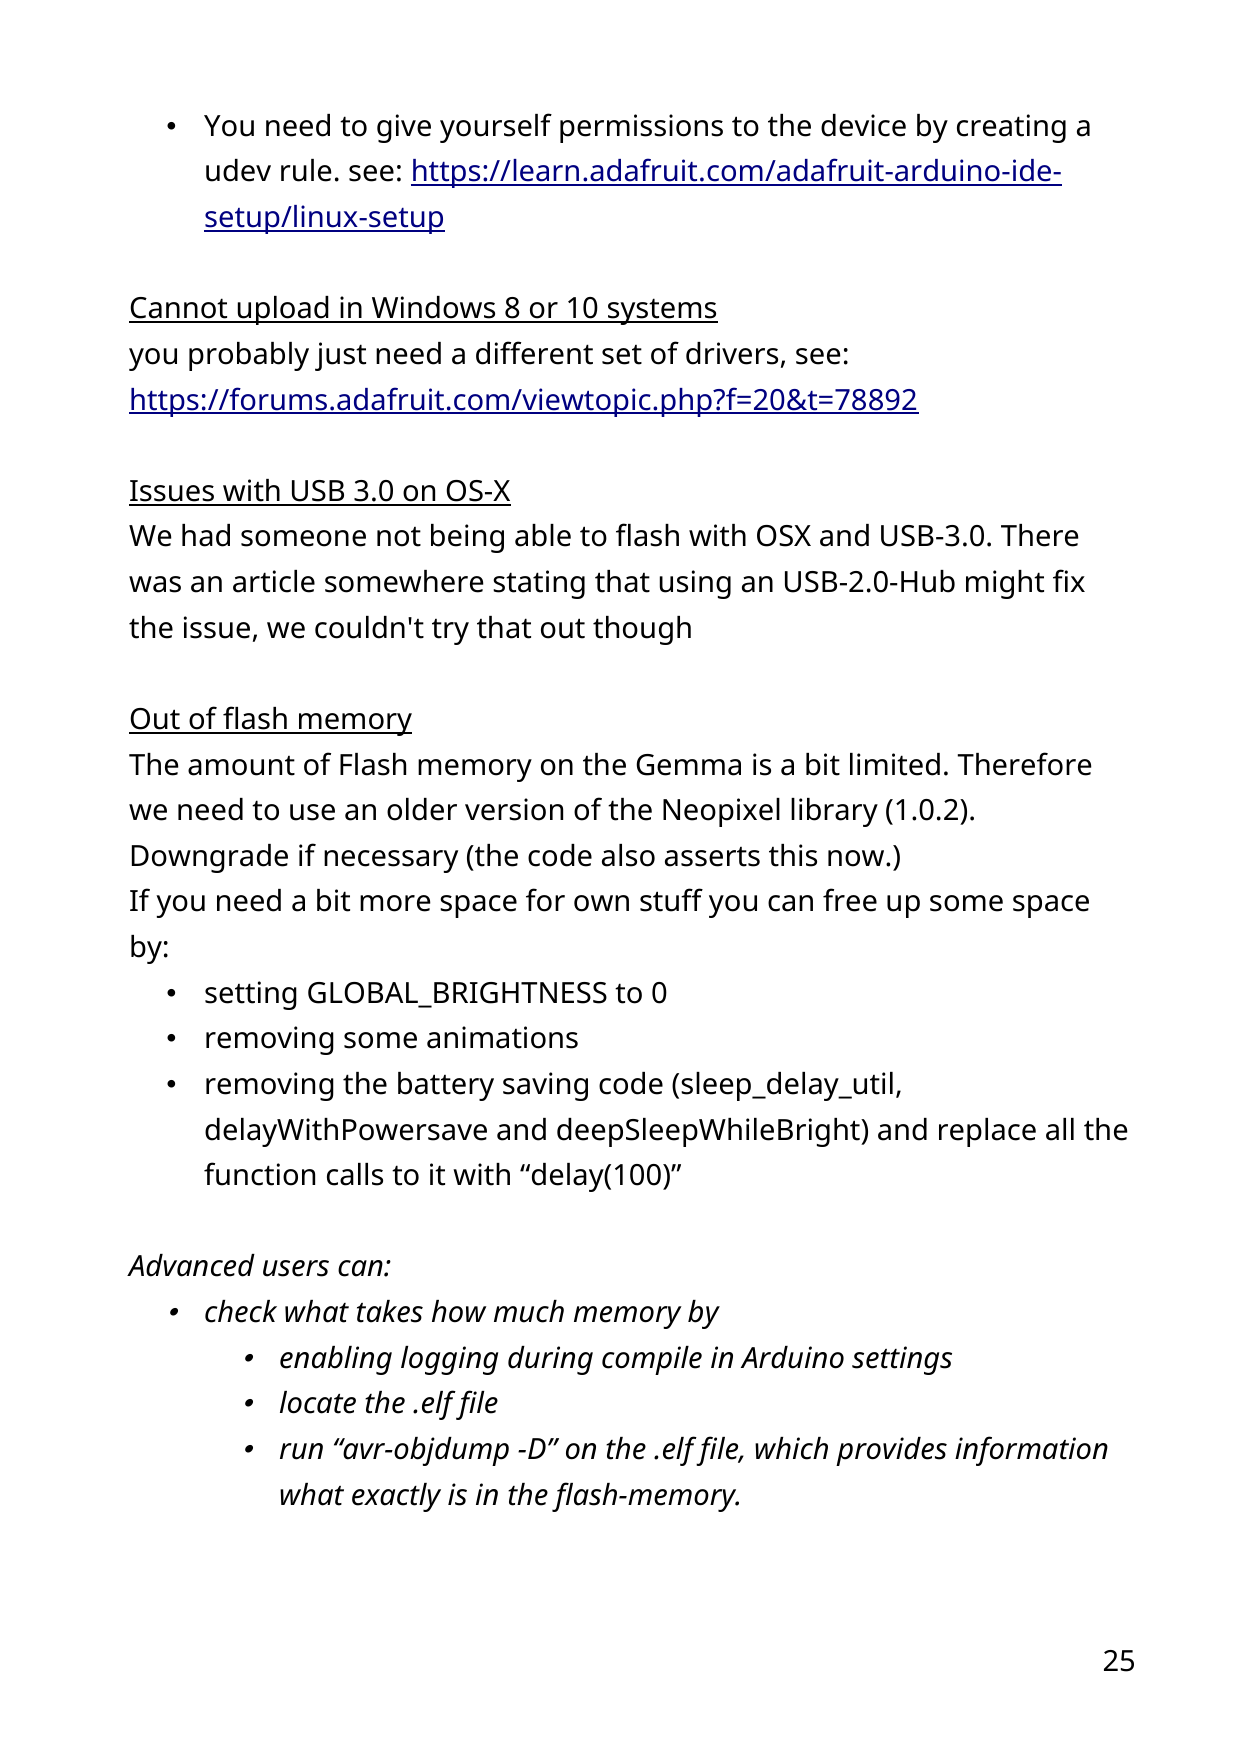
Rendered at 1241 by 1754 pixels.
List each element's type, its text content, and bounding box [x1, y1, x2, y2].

text Out of flash memory [129, 698, 1136, 738]
text Advanced users can: [129, 1246, 1136, 1285]
list run “avr-objdump -D” on the .elf file, which provides information what exactly is in the flash-memory. [241, 1428, 1136, 1513]
list check what takes how much memory by [166, 1291, 1136, 1331]
text The amount of Flash memory on the Gemma is a bit limited. Therefore we need to use an older version of the Neopixel library (1.0.2). Downgrade if necessary (the code also asserts this now.) [129, 744, 1136, 875]
text Issues with USB 3.0 on OS-X [129, 470, 1136, 510]
text Cannot upload in Windows 8 or 10 systems [129, 287, 1136, 327]
list locate the .elf file [241, 1382, 1136, 1422]
text If you need a bit more space for own stuff you can free up some space by: [129, 881, 1136, 966]
list removing the battery saving code (sleep_delay_util, delayWithPowersave and deepSleepWhileBright) and replace all the function calls to it with “delay(100)” [166, 1063, 1136, 1194]
list removing some animations [166, 1017, 1136, 1057]
text you probably just need a different set of drivers, see: https://forums.adafruit.com/viewtopic.php?f=20&t=78892 [129, 333, 1136, 418]
list enabling logging during compile in Arduino settings [241, 1337, 1136, 1377]
list You need to give yourself permissions to the device by creating a udev rule. see: https://learn.adafruit.com/adafruit-arduino-ide-setup/linux-setup [166, 105, 1136, 236]
list setting GLOBAL_BRIGHTNESS to 0 [166, 972, 1136, 1012]
text We had someone not being able to flash with OSX and USB-3.0. There was an article somewhere stating that using an USB-2.0-Hub might fix the issue, we couldn't try that out though [129, 516, 1136, 647]
